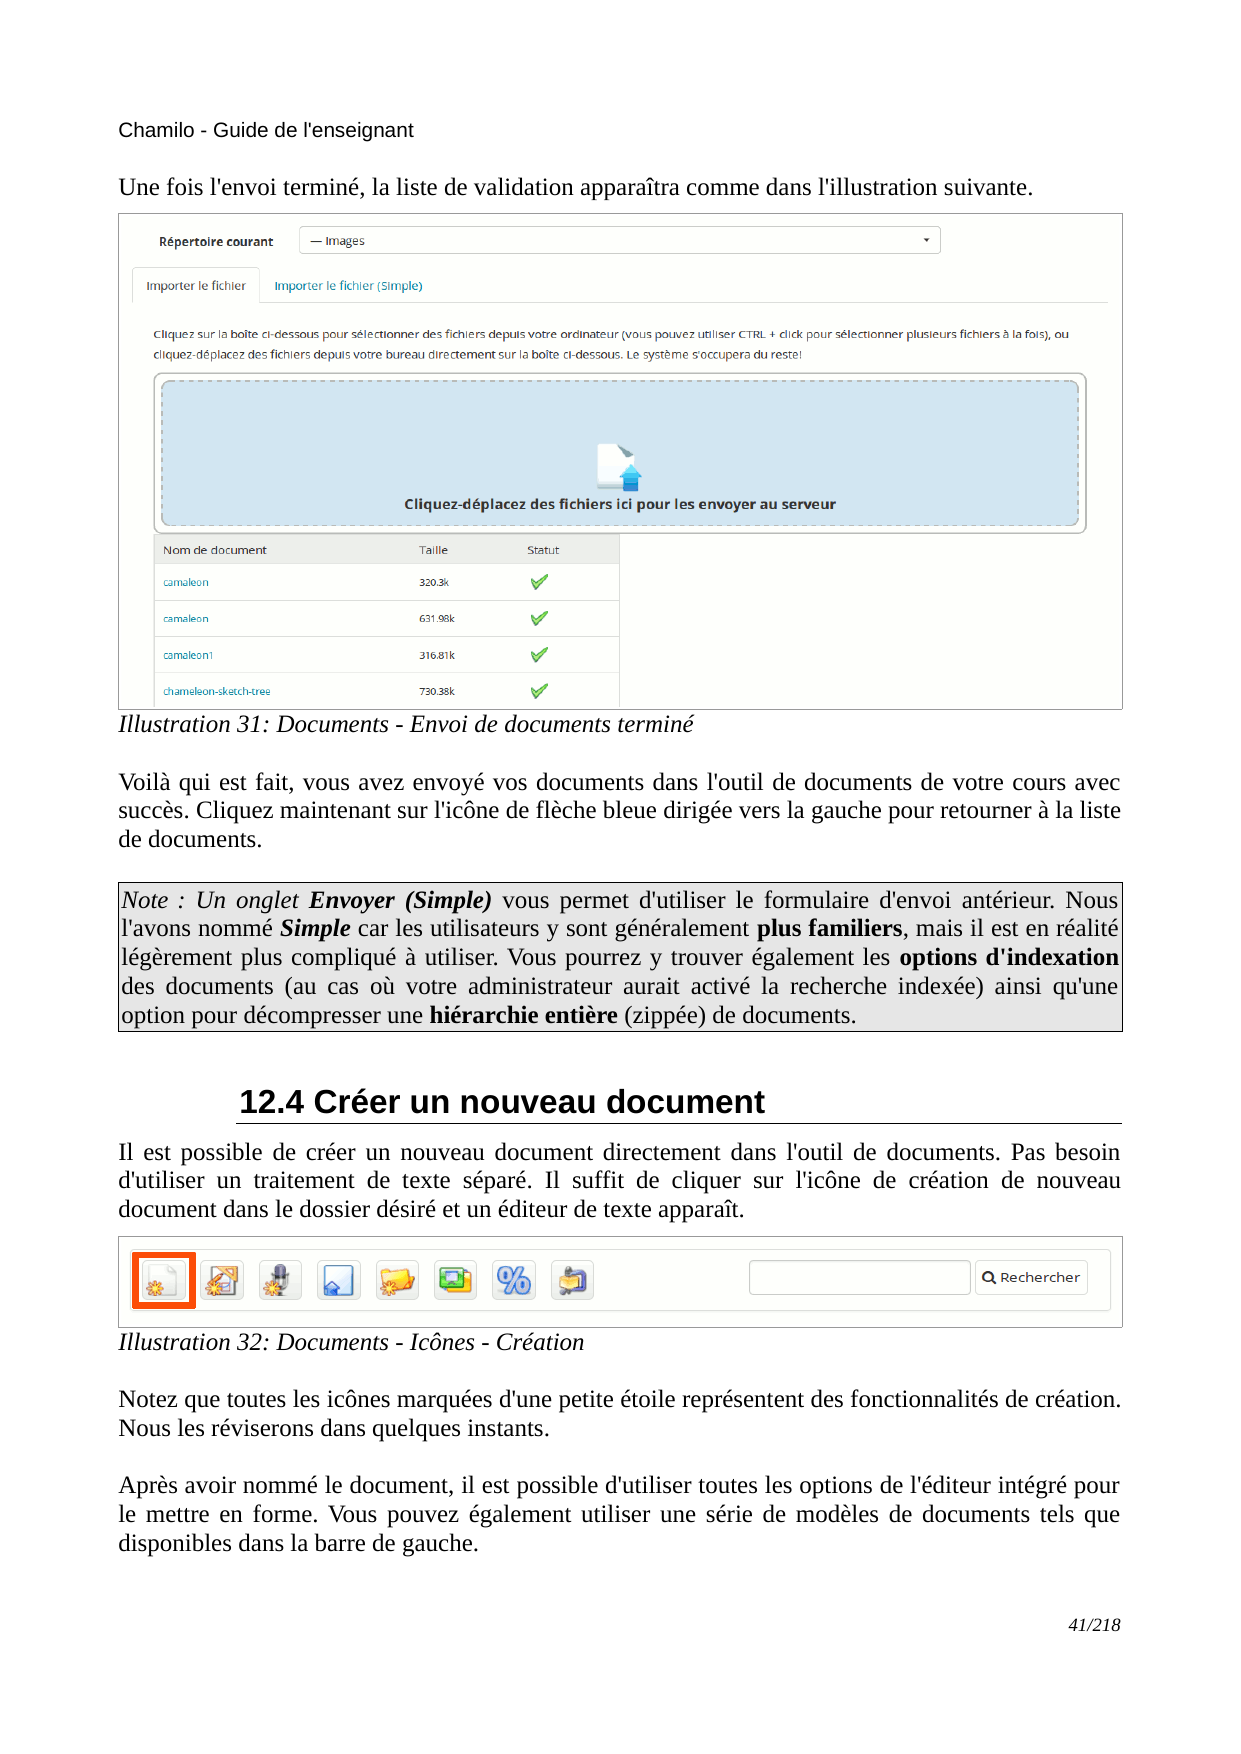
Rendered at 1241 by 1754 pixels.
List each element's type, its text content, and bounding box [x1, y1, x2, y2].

subtitle Créer un nouveau document [236, 1079, 1122, 1123]
picture [121, 216, 1120, 707]
text Voilà qui est fait, vous avez envoyé vos documents dans l'outil de documents de votre cours avec succès. Cliquez maintenant sur l'icône de flèche bleue dirigée vers la gauche pour retourner à la liste de documents. [118, 767, 1122, 853]
text Une fois l'envoi terminé, la liste de validation apparaîtra comme dans l'illustration suivante. [118, 172, 1122, 200]
text [119, 1237, 1122, 1327]
text Illustration 32: Documents - Icônes - Création [118, 1328, 1122, 1356]
text Notez que toutes les icônes marquées d'une petite étoile représentent des fonctionnalités de création. Nous les réviserons dans quelques instants. [118, 1384, 1122, 1442]
text Il est possible de créer un nouveau document directement dans l'outil de documents. Pas besoin d'utiliser un traitement de texte séparé. Il suffit de cliquer sur l'icône de création de nouveau document dans le dossier désiré et un éditeur de texte apparaît. [118, 1137, 1122, 1223]
text Illustration 31: Documents - Envoi de documents terminé [118, 710, 1122, 738]
text Note : Un onglet Envoyer (Simple) vous permet d'utiliser le formulaire d'envoi antérieur. Nous l'avons nommé Simple car les utilisateurs y sont généralement plus familiers, mais il est en réalité légèrement plus compliqué à utiliser. Vous pourrez y trouver également les options d'indexation des documents (au cas où votre administrateur aurait activé la recherche indexée) ainsi qu'une option pour décompresser une hiérarchie entière (zippée) de documents. [119, 883, 1122, 1031]
text Après avoir nommé le document, il est possible d'utiliser toutes les options de l'éditeur intégré pour le mettre en forme. Vous pouvez également utiliser une série de modèles de documents tels que disponibles dans la barre de gauche. [118, 1471, 1122, 1557]
picture [121, 1238, 1120, 1324]
